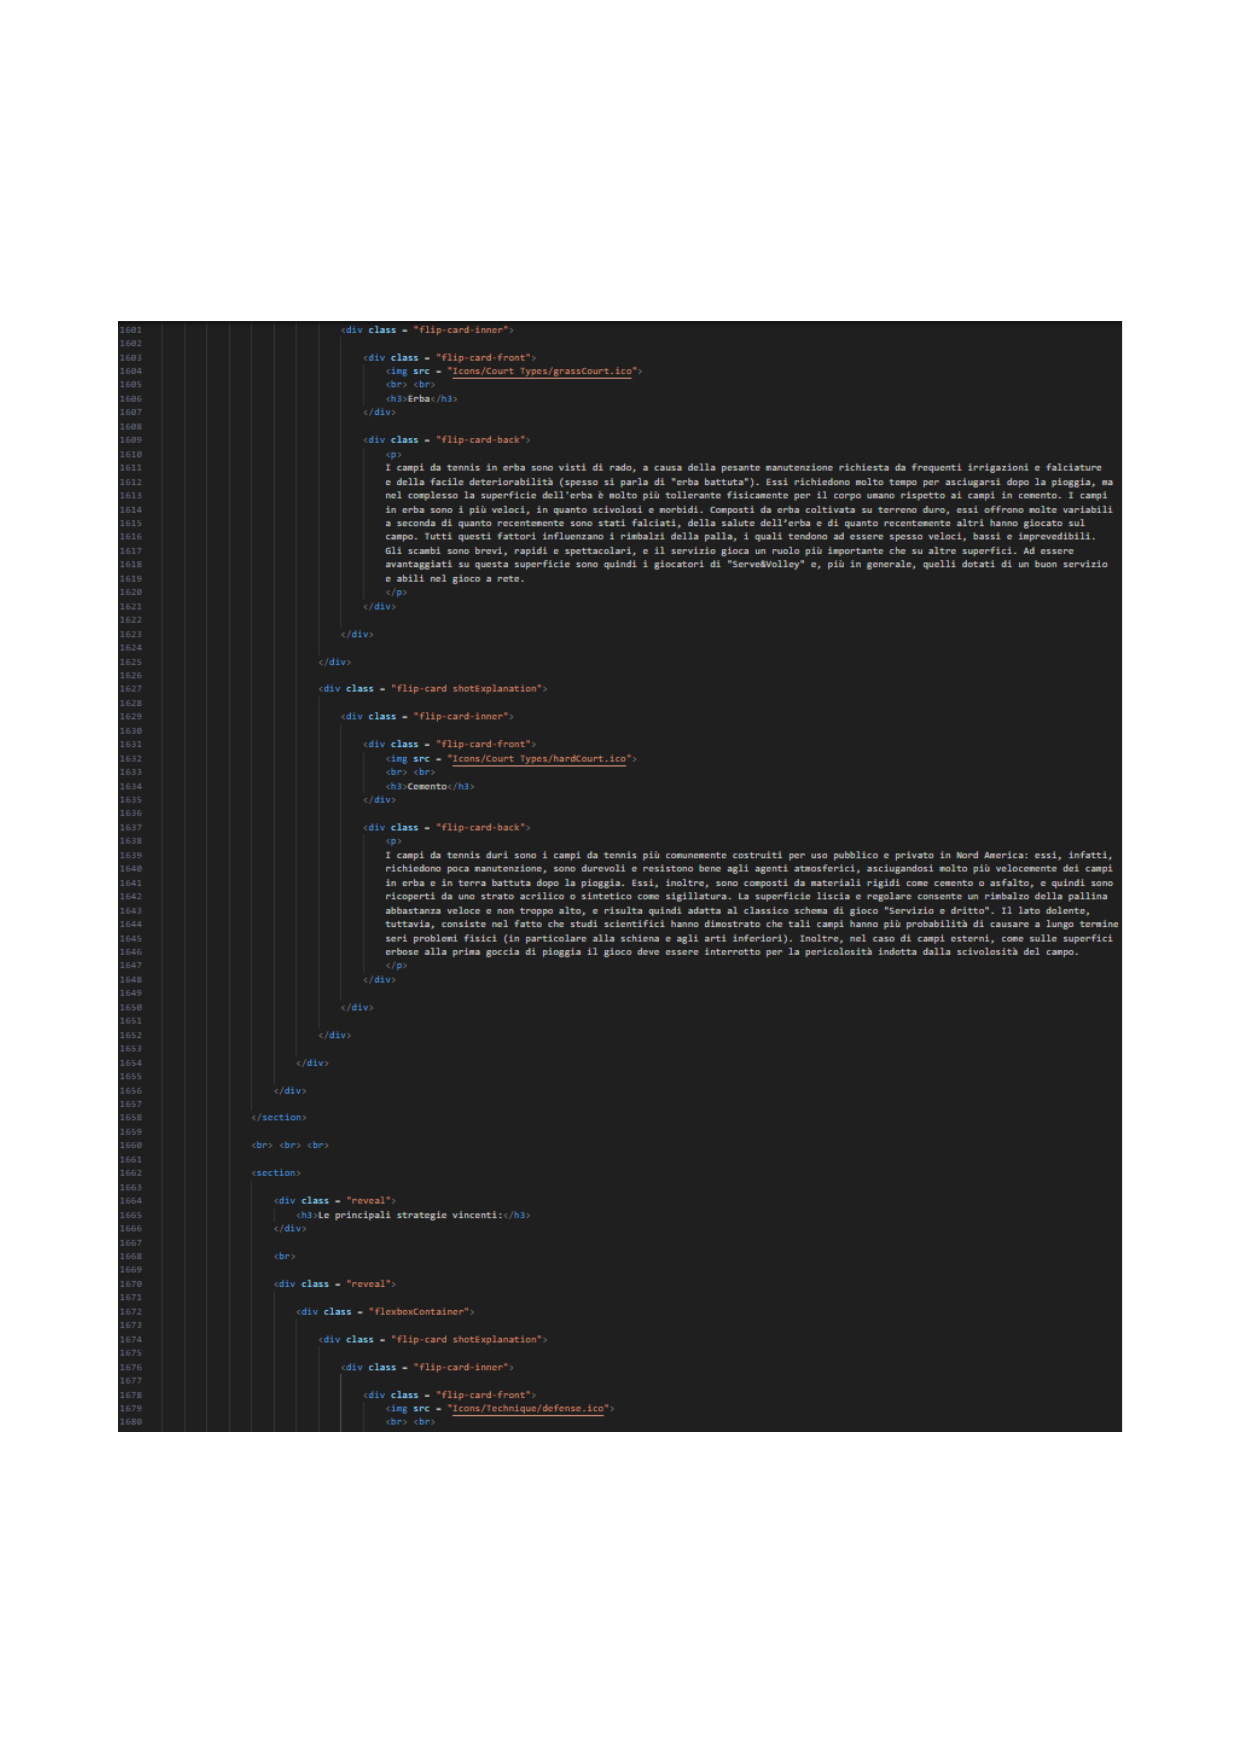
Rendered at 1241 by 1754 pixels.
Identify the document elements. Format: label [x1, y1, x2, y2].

picture [118, 321, 1123, 1432]
